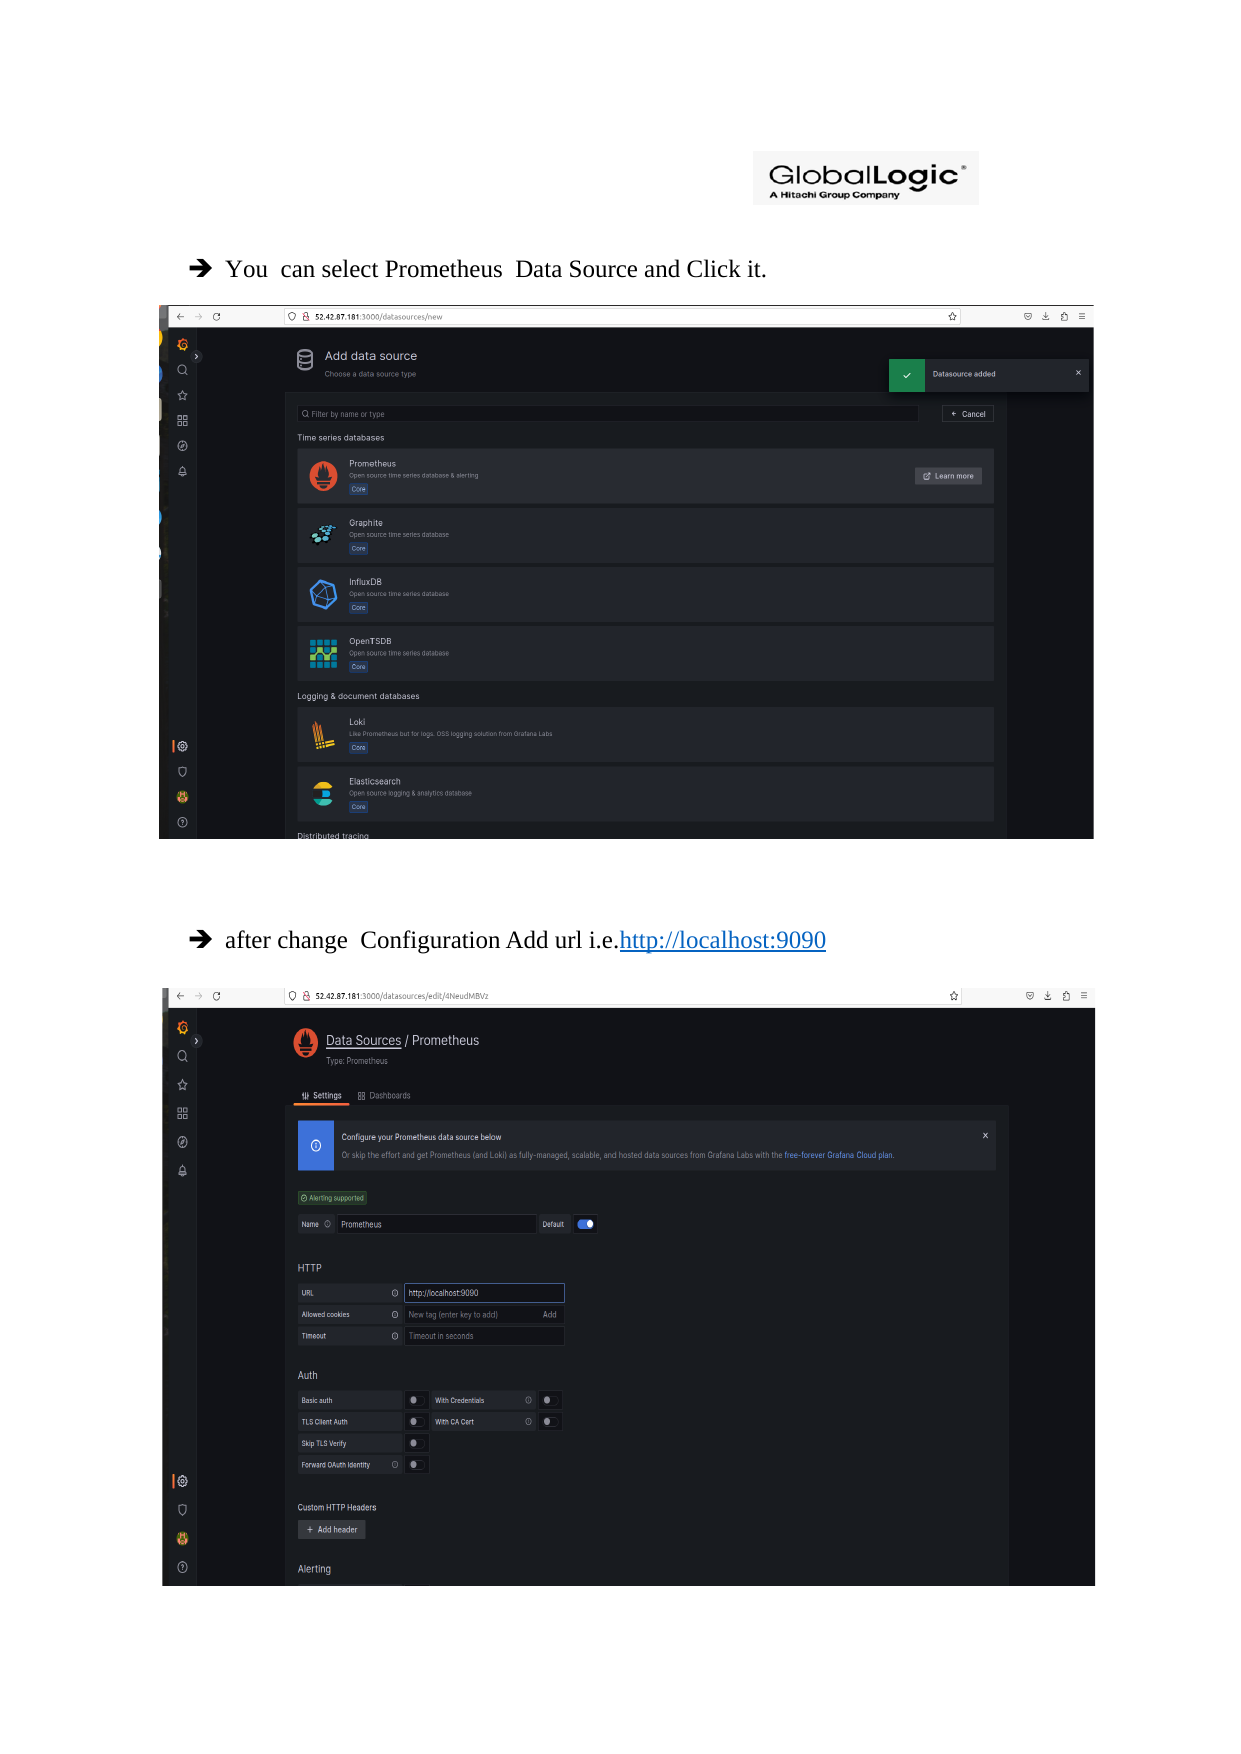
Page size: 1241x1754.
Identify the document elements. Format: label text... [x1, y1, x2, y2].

list You can select Prometheus Data Source and Click it. [187, 254, 1090, 283]
picture [159, 305, 1094, 839]
picture [162, 988, 1096, 1586]
picture [751, 150, 980, 206]
list after change Configuration Add url i.e.http://localhost:9090 [187, 925, 1090, 954]
